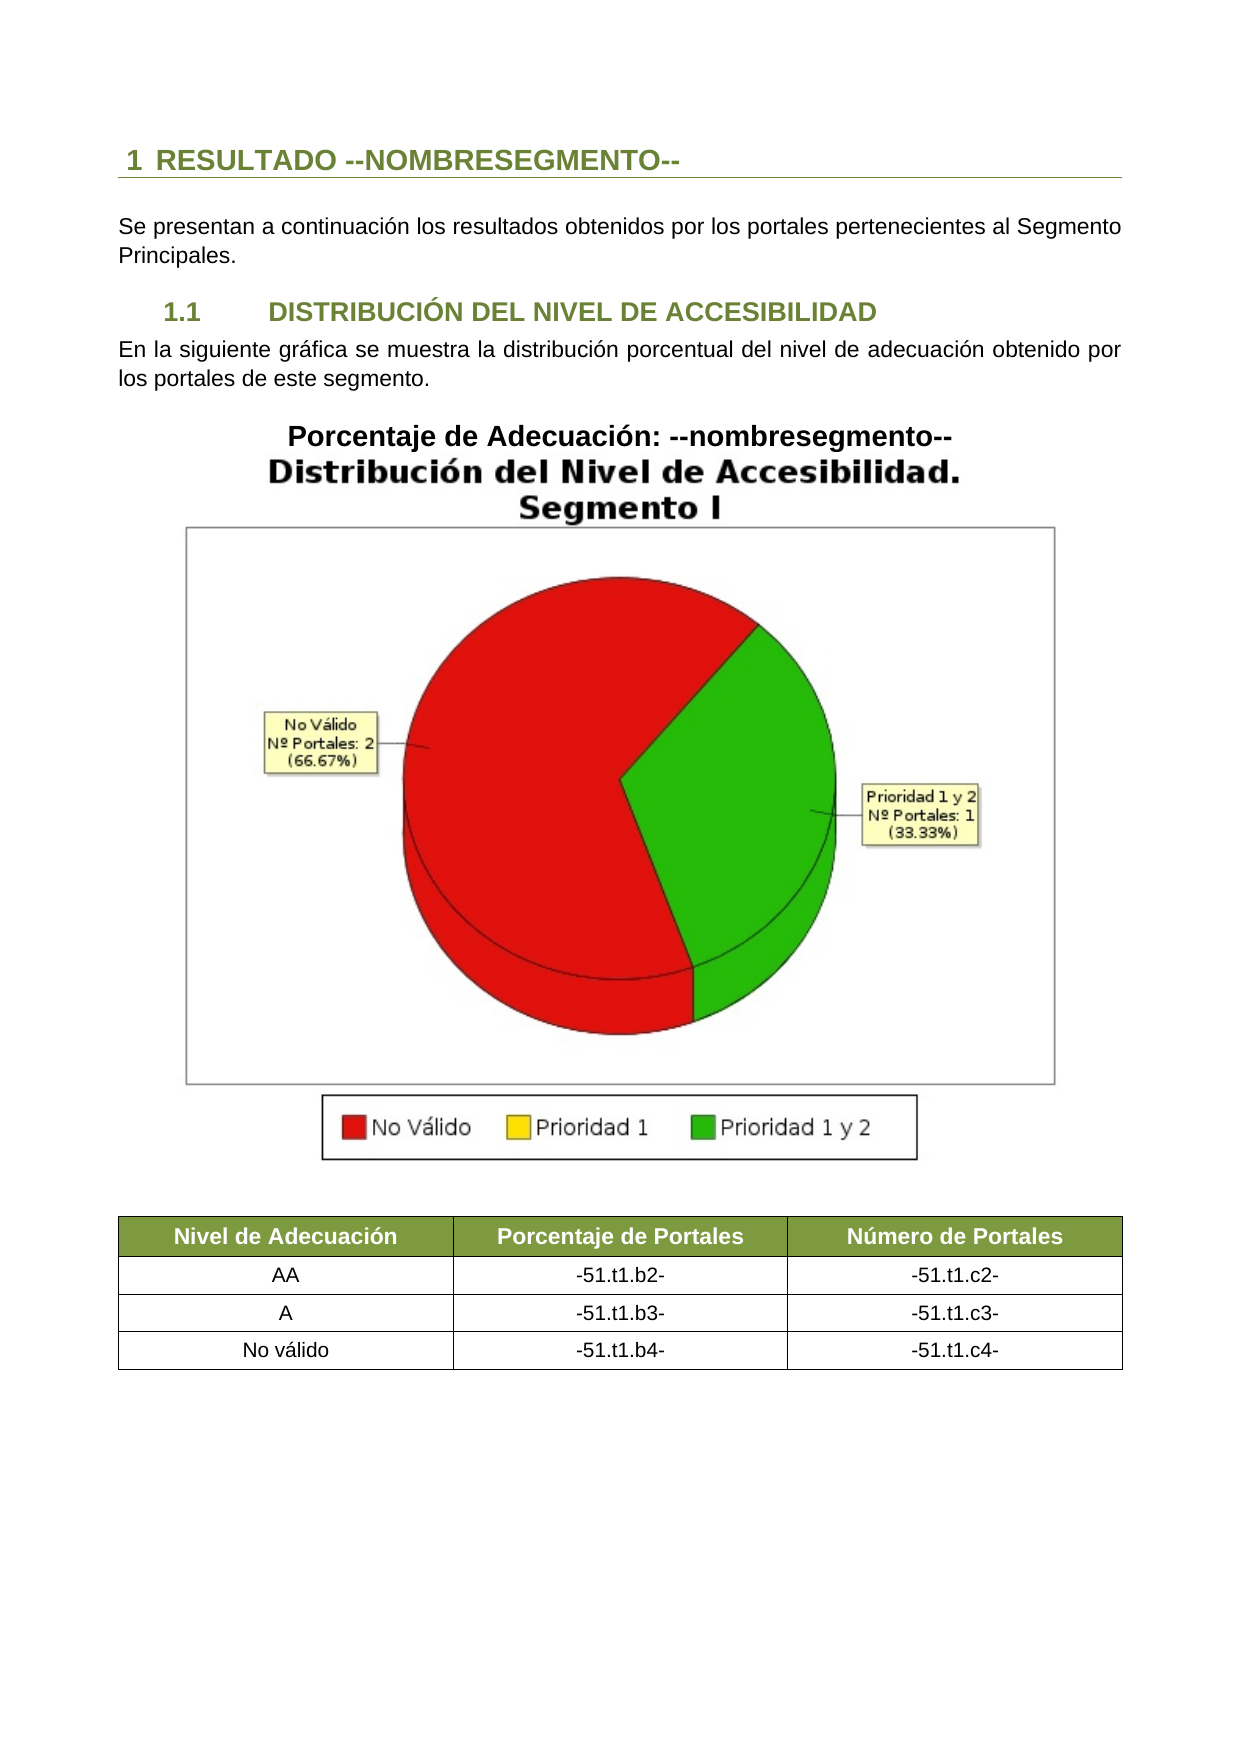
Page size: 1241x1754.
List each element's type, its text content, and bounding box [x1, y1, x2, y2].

table_cell A [119, 1295, 453, 1331]
table_cell -51.t1.b3- [454, 1295, 787, 1331]
text En la siguiente gráfica se muestra la distribución porcentual del nivel de adecuación obtenido por los portales de este segmento. [118, 336, 1122, 392]
table_cell -51.t1.c2- [788, 1257, 1122, 1293]
table_cell -51.t1.c3- [788, 1295, 1122, 1331]
picture [178, 452, 1062, 1162]
subtitle Resultado --nombresegmento-- [118, 143, 1122, 177]
text Porcentaje de Adecuación: --nombresegmento-- [118, 419, 1122, 453]
table_cell -51.t1.b4- [454, 1332, 787, 1368]
subtitle Distribución del nivel de accesibilidad [156, 296, 1122, 327]
table_cell No válido [119, 1332, 453, 1368]
text Se presentan a continuación los resultados obtenidos por los portales pertenecientes al Segmento Principales. [118, 213, 1122, 268]
table_header Porcentaje de Portales [454, 1217, 787, 1256]
table_header Número de Portales [788, 1217, 1122, 1256]
table_cell -51.t1.c4- [788, 1332, 1122, 1368]
table_cell -51.t1.b2- [454, 1257, 787, 1293]
table_header Nivel de Adecuación [119, 1217, 453, 1256]
table_cell AA [119, 1257, 453, 1293]
